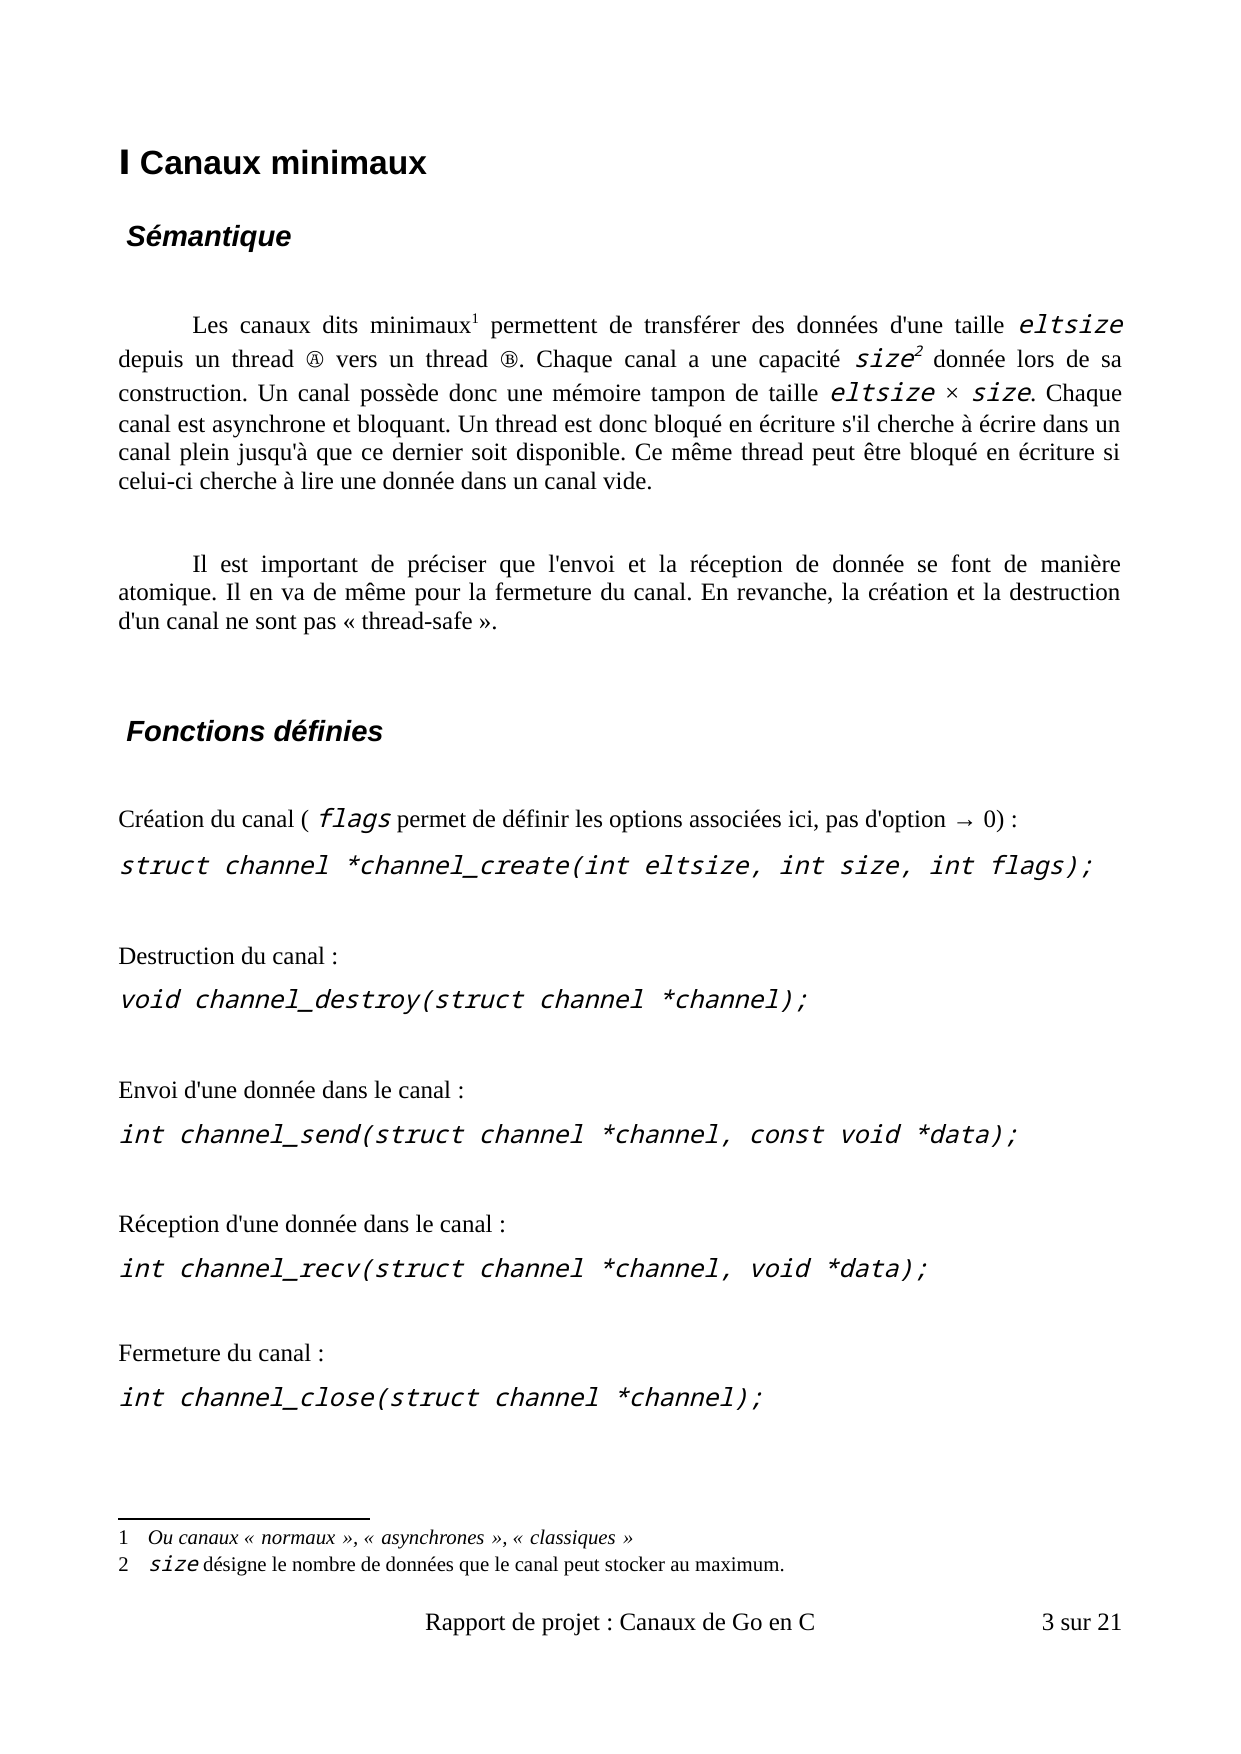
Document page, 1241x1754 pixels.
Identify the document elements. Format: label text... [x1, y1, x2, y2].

text Destruction du canal : [118, 941, 1122, 969]
text int channel_send(struct channel *channel, const void *data); [118, 1116, 1122, 1150]
text int channel_recv(struct channel *channel, void *data); [118, 1251, 1122, 1285]
text size désigne le nombre de données que le canal peut stocker au maximum. [118, 1549, 1122, 1578]
subtitle Ⅰ Canaux minimaux [118, 143, 1122, 182]
text Création du canal ( flags permet de définir les options associées ici, pas d'option → 0) : [118, 801, 1122, 835]
text Il est important de préciser que l'envoi et la réception de donnée se font de manière atomique. Il en va de même pour la fermeture du canal. En revanche, la création et la destruction d'un canal ne sont pas « thread-safe ». [118, 549, 1122, 635]
text void channel_destroy(struct channel *channel); [118, 982, 1122, 1016]
text struct channel *channel_create(int eltsize, int size, int flags); [118, 848, 1122, 882]
text Réception d'une donnée dans le canal : [118, 1209, 1122, 1238]
text Fermeture du canal : [118, 1338, 1122, 1367]
text Les canaux dits minimaux permettent de transférer des données d'une taille eltsize depuis un thread Ⓐ vers un thread Ⓑ. Chaque canal a une capacité size donnée lors de sa construction. Un canal possède donc une mémoire tampon de taille eltsize × size. Chaque canal est asynchrone et bloquant. Un thread est donc bloqué en écriture s'il cherche à écrire dans un canal plein jusqu'à que ce dernier soit disponible. Ce même thread peut être bloqué en écriture si celui-ci cherche à lire une donnée dans un canal vide. [118, 307, 1122, 495]
subtitle Sémantique [118, 219, 1122, 253]
subtitle Fonctions définies [118, 714, 1122, 747]
text Ou canaux « normaux », « asynchrones », « classiques » [118, 1525, 1122, 1549]
text int channel_close(struct channel *channel); [118, 1380, 1122, 1414]
text Envoi d'une donnée dans le canal : [118, 1075, 1122, 1104]
